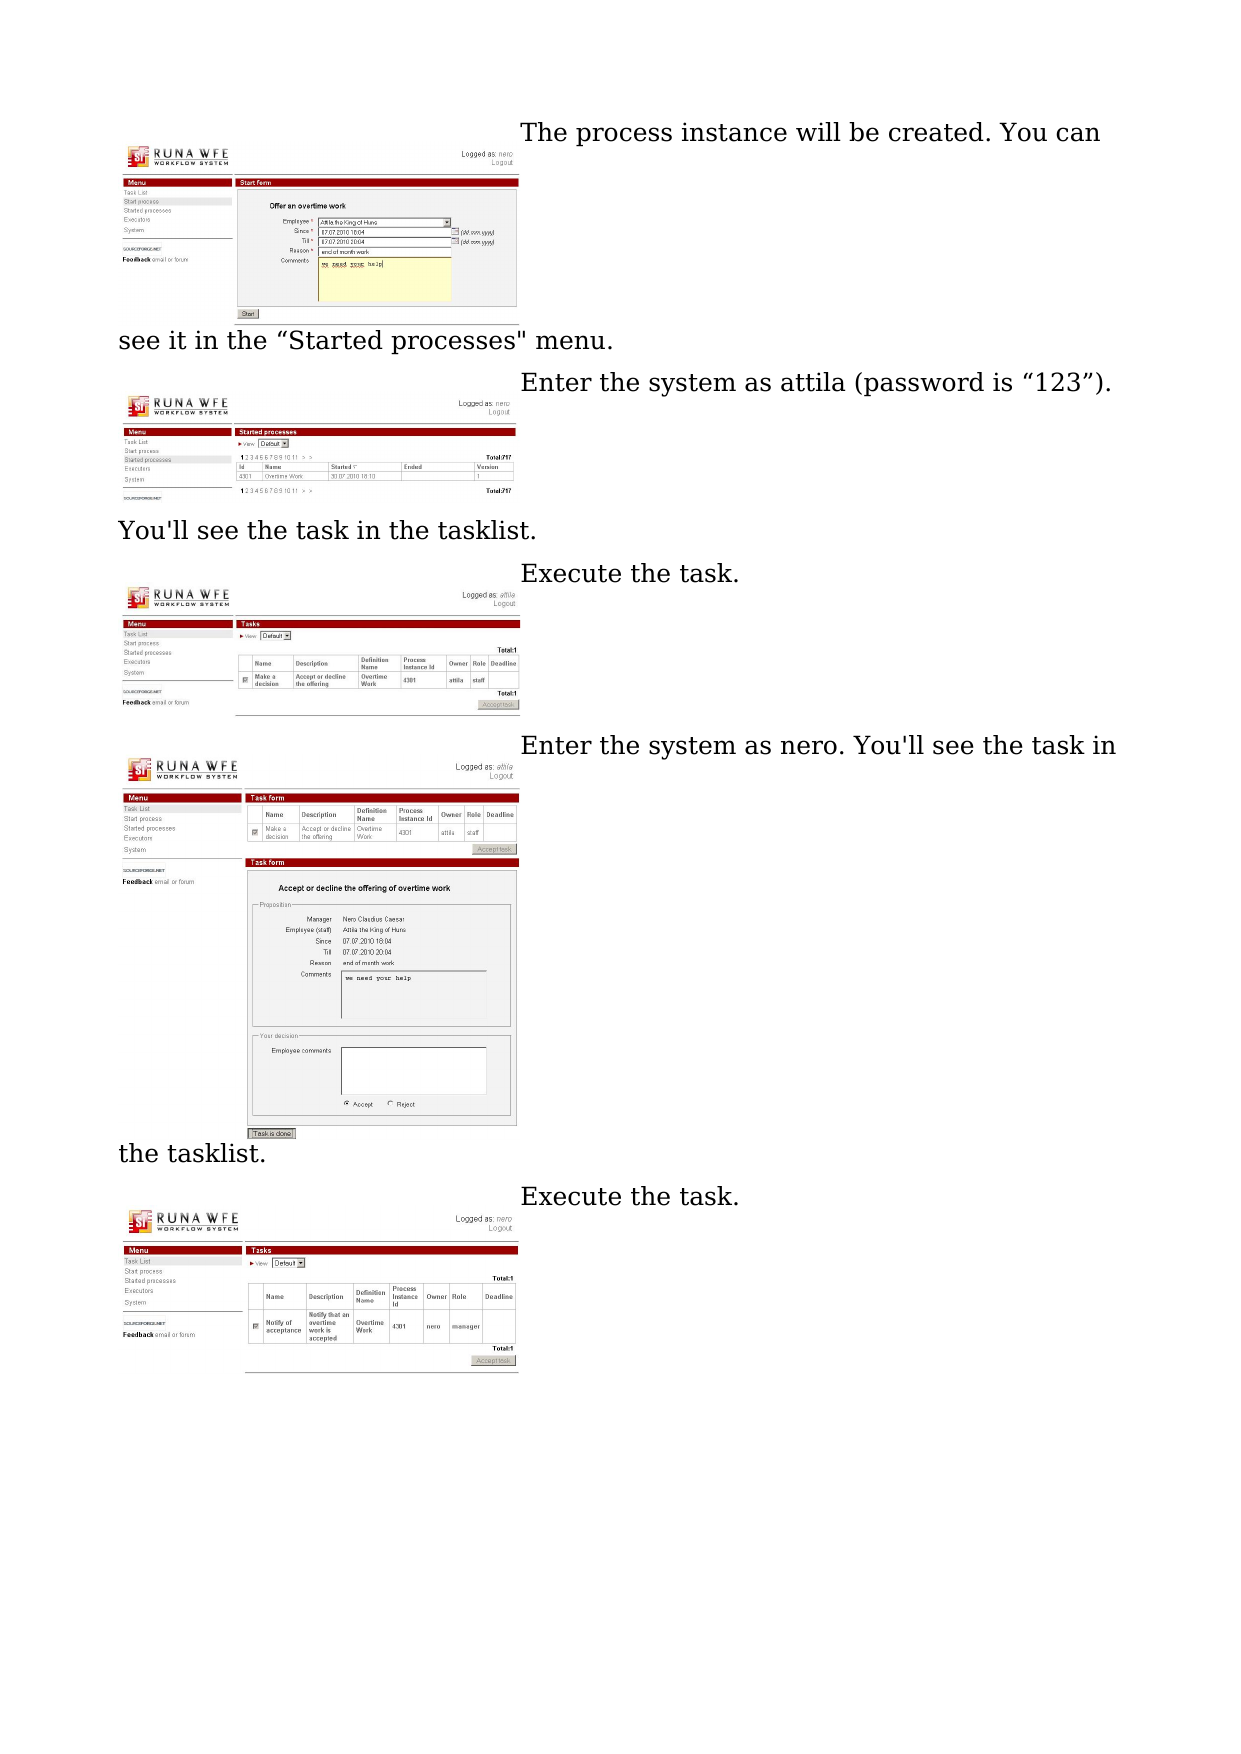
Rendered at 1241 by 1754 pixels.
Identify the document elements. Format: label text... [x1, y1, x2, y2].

text Execute the task. [118, 559, 1122, 717]
picture [118, 1205, 521, 1374]
text Execute the task. [118, 1182, 1122, 1373]
text The process instance will be created. You can see it in the “Started processes" menu. [118, 118, 1122, 355]
picture [118, 391, 521, 503]
picture [118, 754, 521, 1140]
text Enter the system as attila (password is “123”). [118, 368, 1122, 503]
picture [118, 141, 521, 326]
picture [118, 582, 521, 718]
text You'll see the task in the tasklist. [118, 516, 1122, 546]
text Enter the system as nero. You'll see the task in the tasklist. [118, 731, 1122, 1169]
